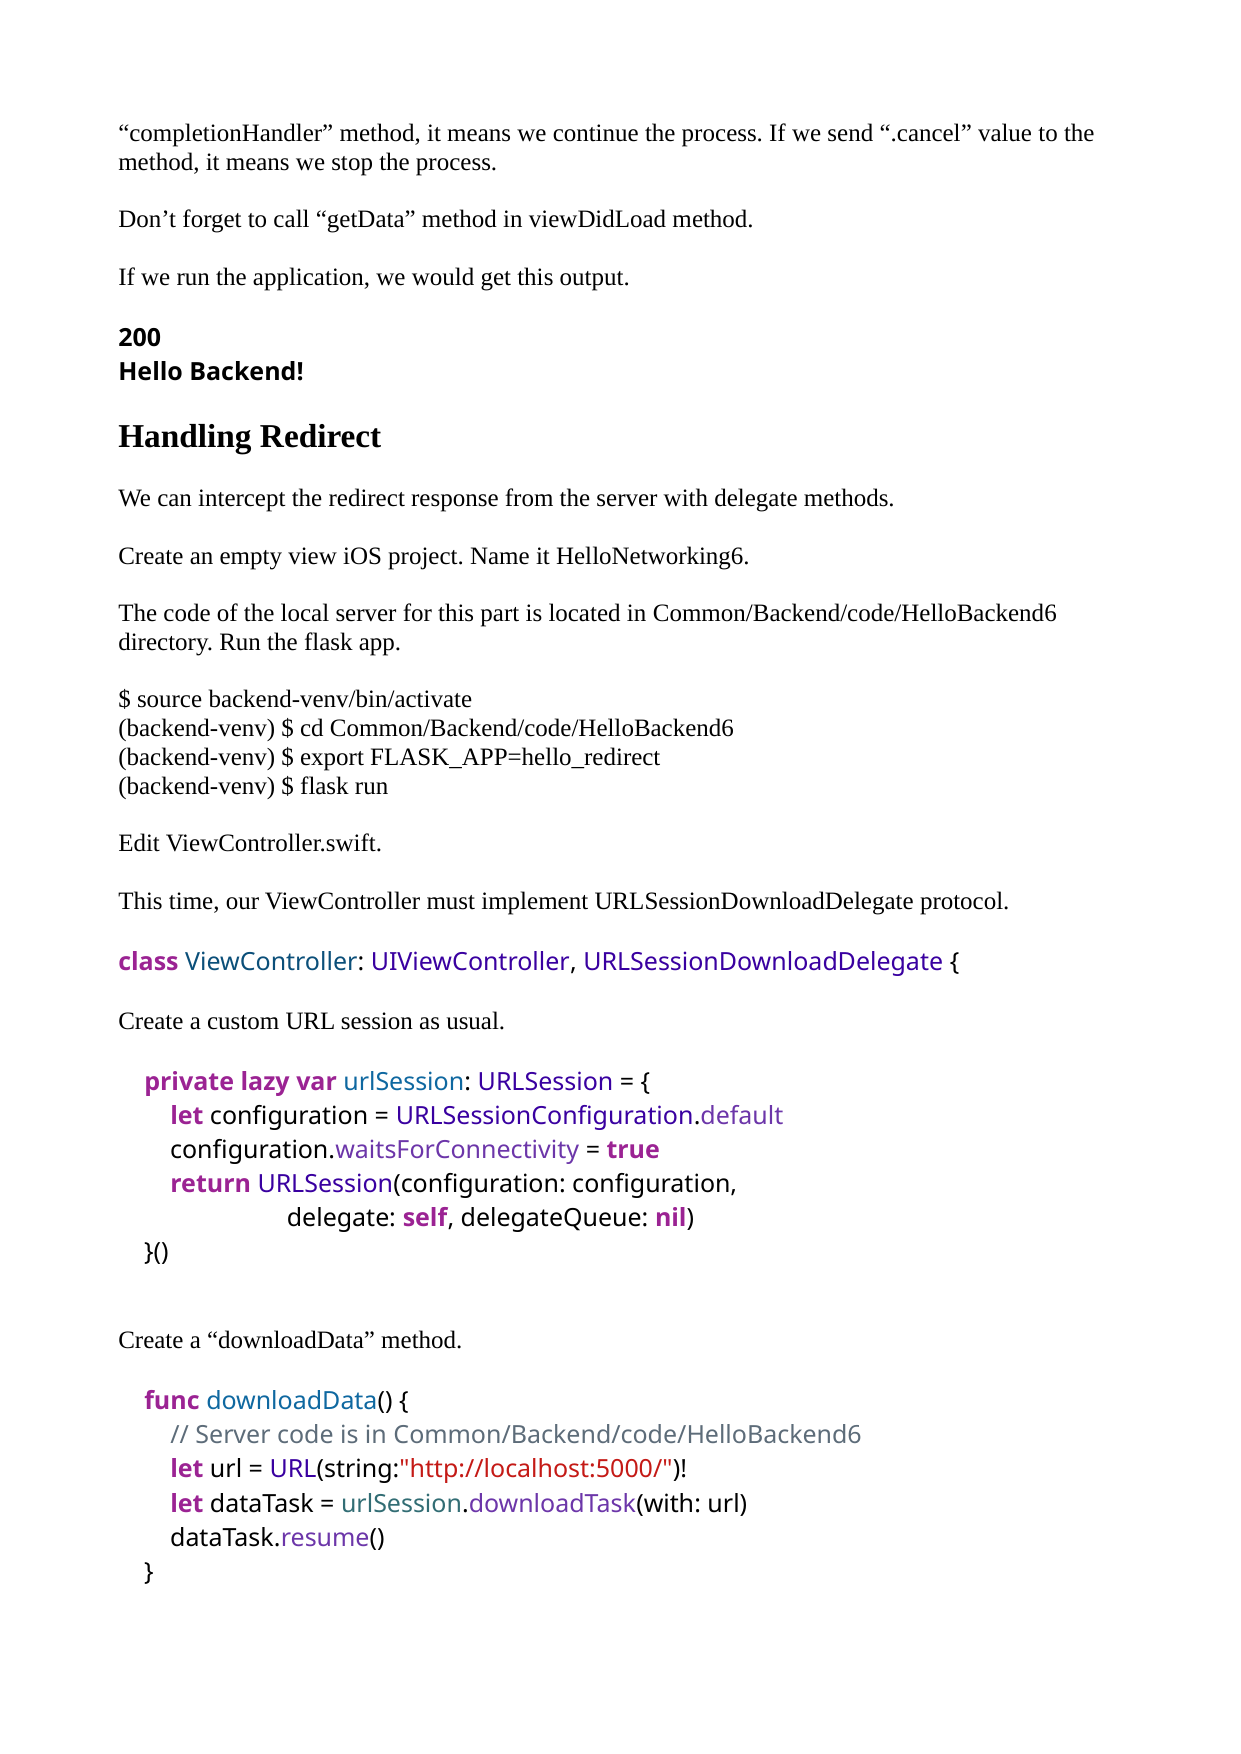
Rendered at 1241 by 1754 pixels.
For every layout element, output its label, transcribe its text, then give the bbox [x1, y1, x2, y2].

text “completionHandler” method, it means we continue the process. If we send “.cancel” value to the method, it means we stop the process. [118, 118, 1122, 176]
text Don’t forget to call “getData” method in viewDidLoad method. [118, 204, 1122, 233]
text 200 [118, 319, 1122, 353]
text If we run the application, we would get this output. [118, 262, 1122, 291]
text (backend-venv) $ export FLASK_APP=hello_redirect [118, 742, 1122, 771]
text Create a custom URL session as usual. [118, 1006, 1122, 1035]
text let configuration = URLSessionConfiguration.default [118, 1098, 1122, 1132]
text }() [118, 1234, 1122, 1268]
text let url = URL(string:"http://localhost:5000/")! [118, 1451, 1122, 1485]
text The code of the local server for this part is located in Common/Backend/code/HelloBackend6 directory. Run the flask app. [118, 598, 1122, 656]
text dataTask.resume() [118, 1519, 1122, 1553]
text class ViewController: UIViewController, URLSessionDownloadDelegate { [118, 943, 1122, 977]
text delegate: self, delegateQueue: nil) [118, 1200, 1122, 1234]
text Edit ViewController.swift. [118, 828, 1122, 857]
text This time, our ViewController must implement URLSessionDownloadDelegate protocol. [118, 886, 1122, 914]
text private lazy var urlSession: URLSession = { [118, 1064, 1122, 1098]
text Create an empty view iOS project. Name it HelloNetworking6. [118, 541, 1122, 569]
text func downloadData() { [118, 1383, 1122, 1417]
text (backend-venv) $ cd Common/Backend/code/HelloBackend6 [118, 713, 1122, 742]
text Create a “downloadData” method. [118, 1326, 1122, 1354]
text // Server code is in Common/Backend/code/HelloBackend6 [118, 1417, 1122, 1451]
text } [118, 1553, 1122, 1587]
text (backend-venv) $ flask run [118, 771, 1122, 799]
text Hello Backend! [118, 353, 1122, 387]
text configuration.waitsForConnectivity = true [118, 1132, 1122, 1166]
text let dataTask = urlSession.downloadTask(with: url) [118, 1485, 1122, 1519]
text $ source backend-venv/bin/activate [118, 684, 1122, 713]
text We can intercept the redirect response from the server with delegate methods. [118, 483, 1122, 512]
text Handling Redirect [118, 416, 1122, 454]
text return URLSession(configuration: configuration, [118, 1166, 1122, 1200]
